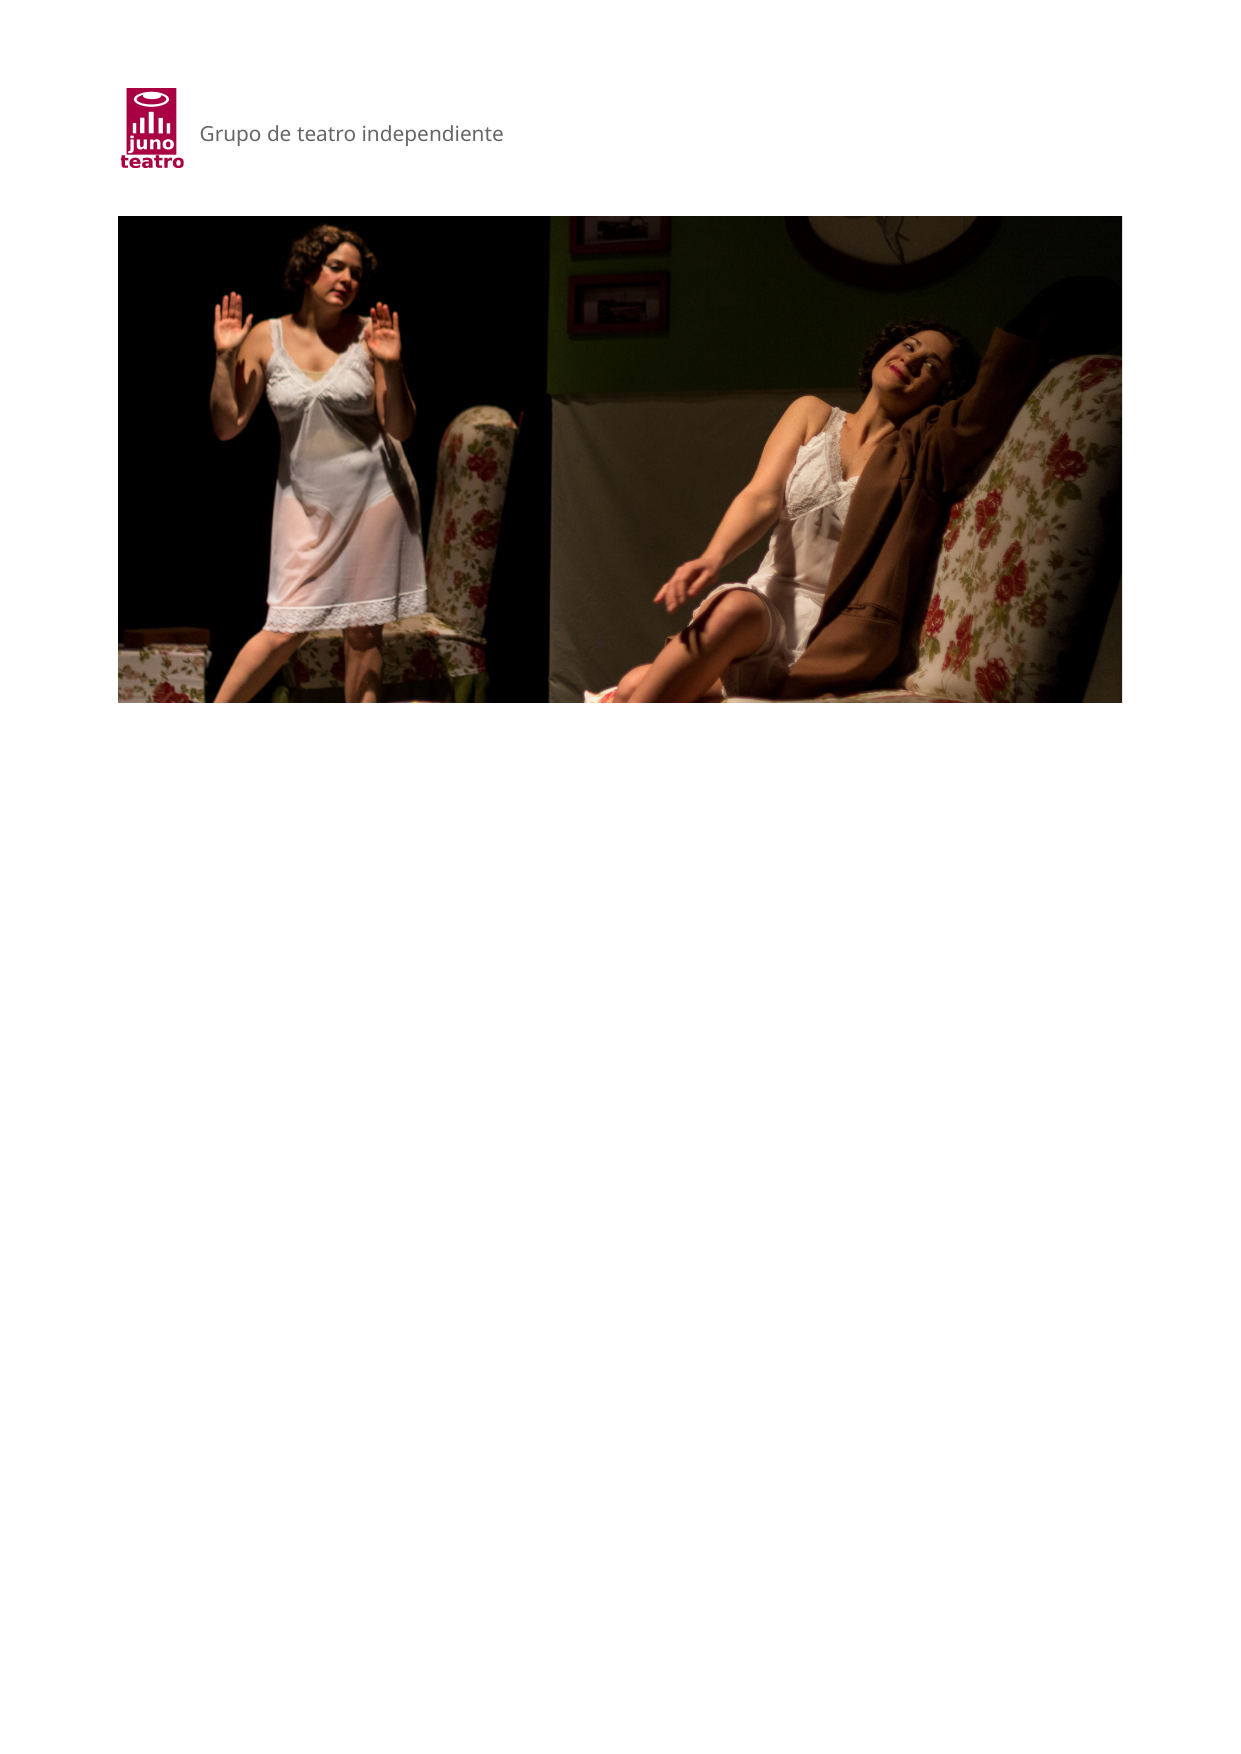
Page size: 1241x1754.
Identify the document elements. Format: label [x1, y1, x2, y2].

picture [120, 88, 184, 168]
picture [118, 216, 1123, 703]
